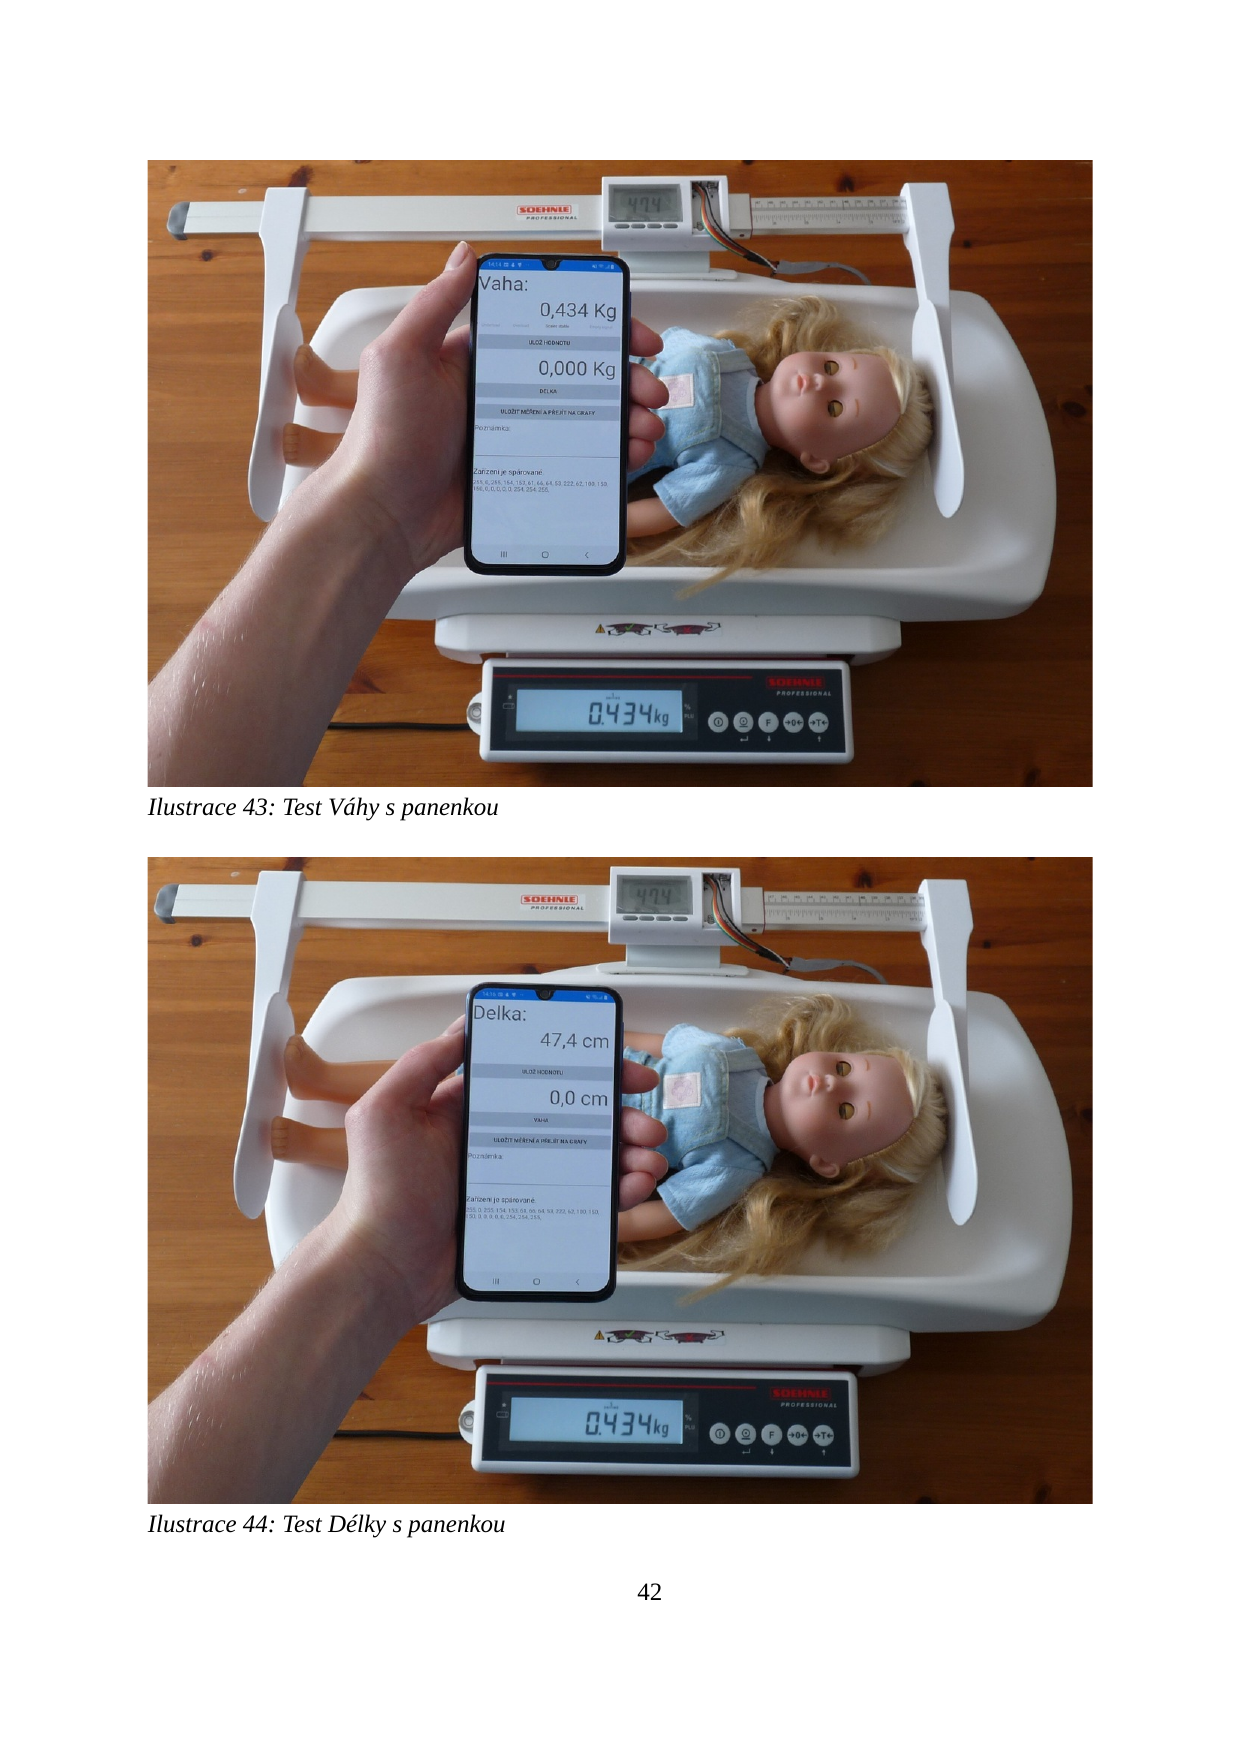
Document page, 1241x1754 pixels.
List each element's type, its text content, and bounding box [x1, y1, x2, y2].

text Ilustrace 43: Test Váhy s panenkou [148, 787, 1093, 821]
text Ilustrace 44: Test Délky s panenkou [148, 1504, 1093, 1537]
picture [147, 160, 1093, 787]
picture [147, 857, 1093, 1504]
